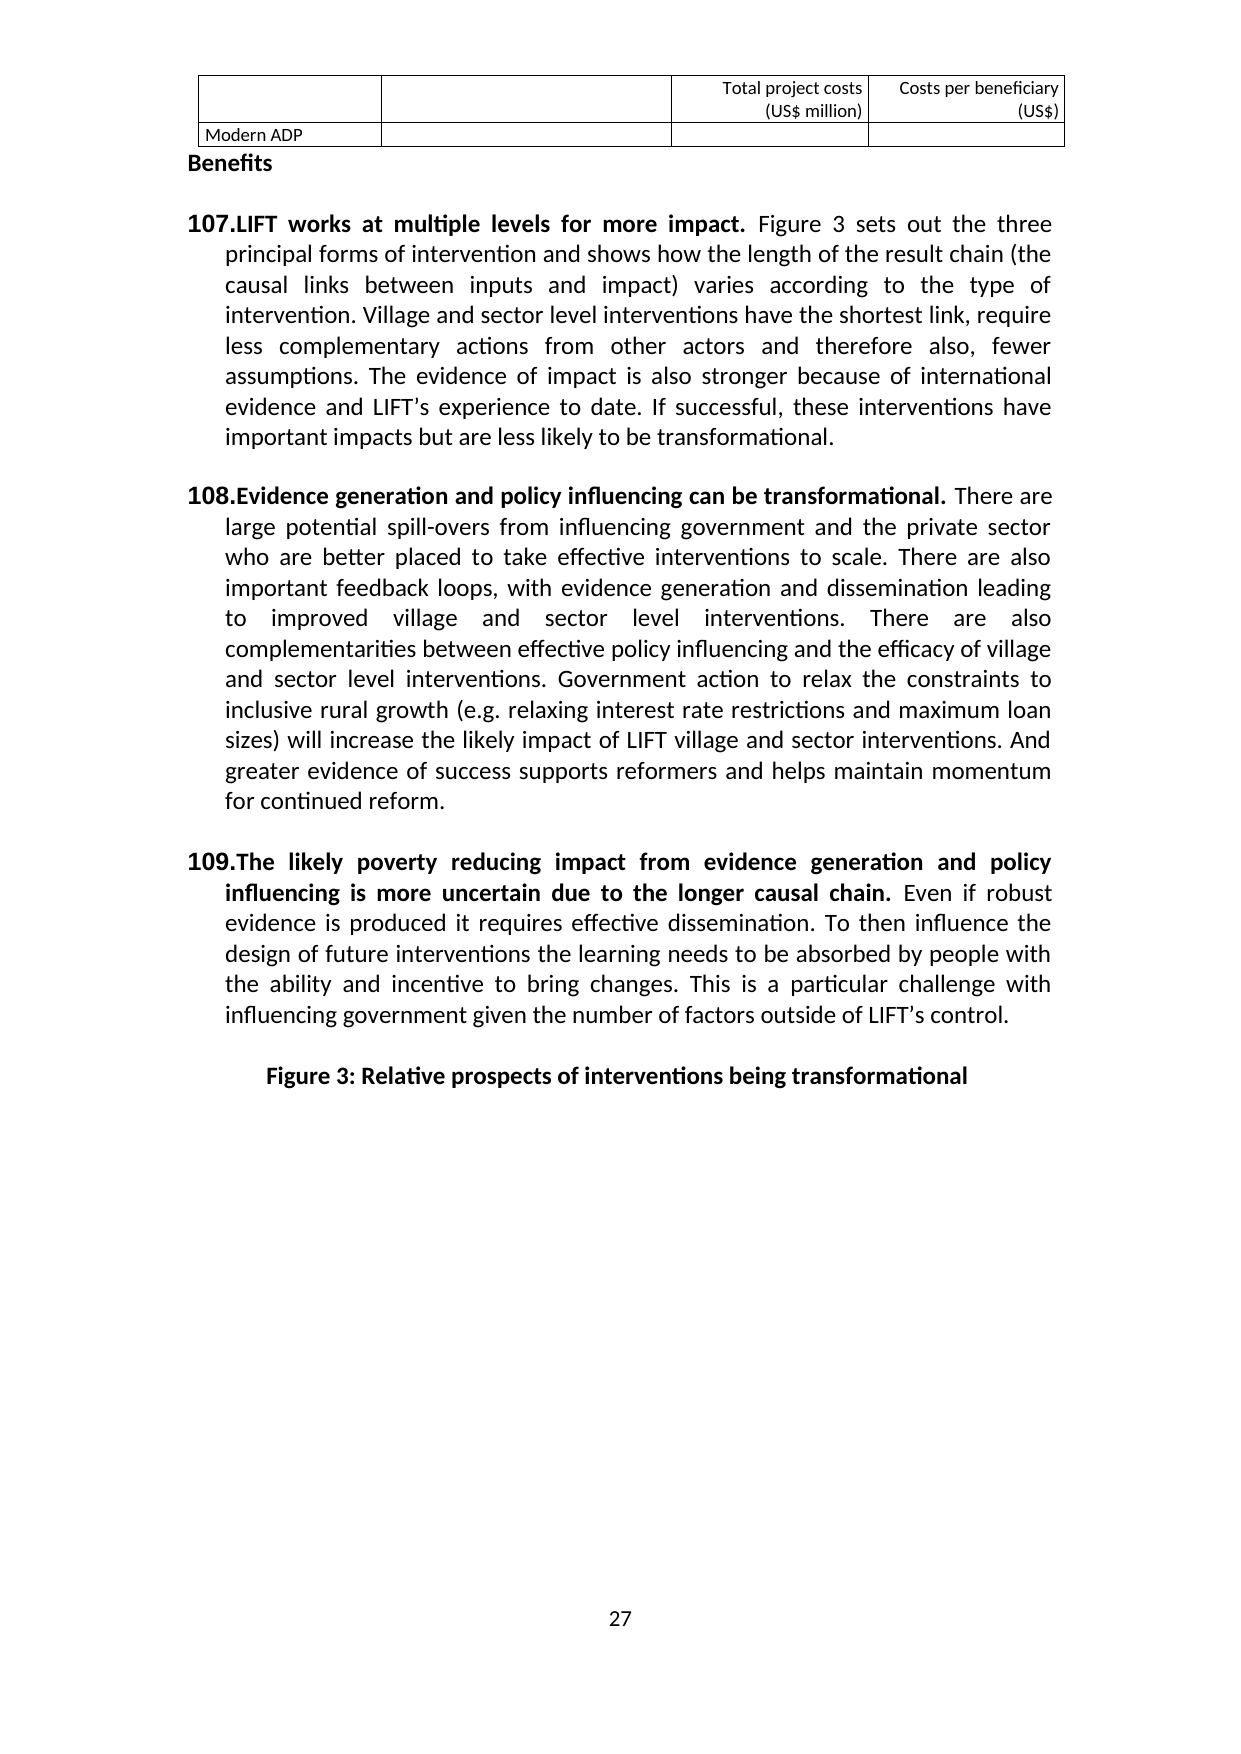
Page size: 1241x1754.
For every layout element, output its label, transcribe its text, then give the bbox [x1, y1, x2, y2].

table_cell [382, 123, 671, 146]
table_cell Modern ADP [199, 123, 381, 146]
list The likely poverty reducing impact from evidence generation and policy influencing is more uncertain due to the longer causal chain. Even if robust evidence is produced it requires effective dissemination. To then influence the design of future interventions the learning needs to be absorbed by people with the ability and incentive to bring changes. This is a particular challenge with influencing government given the number of factors outside of LIFT’s control. [187, 846, 1053, 1029]
list LIFT works at multiple levels for more impact. Figure 3 sets out the three principal forms of intervention and shows how the length of the result chain (the causal links between inputs and impact) varies according to the type of intervention. Village and sector level interventions have the shortest link, require less complementary actions from other actors and therefore also, fewer assumptions. The evidence of impact is also stronger because of international evidence and LIFT’s experience to date. If successful, these interventions have important impacts but are less likely to be transformational. [187, 208, 1053, 452]
table_cell [869, 123, 1064, 146]
text Benefits [187, 147, 1053, 177]
table_header [199, 76, 381, 122]
list Evidence generation and policy influencing can be transformational. There are large potential spill-overs from influencing government and the private sector who are better placed to take effective interventions to scale. There are also important feedback loops, with evidence generation and dissemination leading to improved village and sector level interventions. There are also complementarities between effective policy influencing and the efficacy of village and sector level interventions. Government action to relax the constraints to inclusive rural growth (e.g. relaxing interest rate restrictions and maximum loan sizes) will increase the likely impact of LIFT village and sector interventions. And greater evidence of success supports reformers and helps maintain momentum for continued reform. [187, 480, 1053, 816]
table_header Costs per beneficiary (US$) [869, 76, 1064, 122]
table_header Total project costs (US$ million) [672, 76, 868, 122]
table_cell [672, 123, 868, 146]
table_header [382, 76, 671, 122]
text Figure 3: Relative prospects of interventions being transformational [187, 1060, 1053, 1091]
